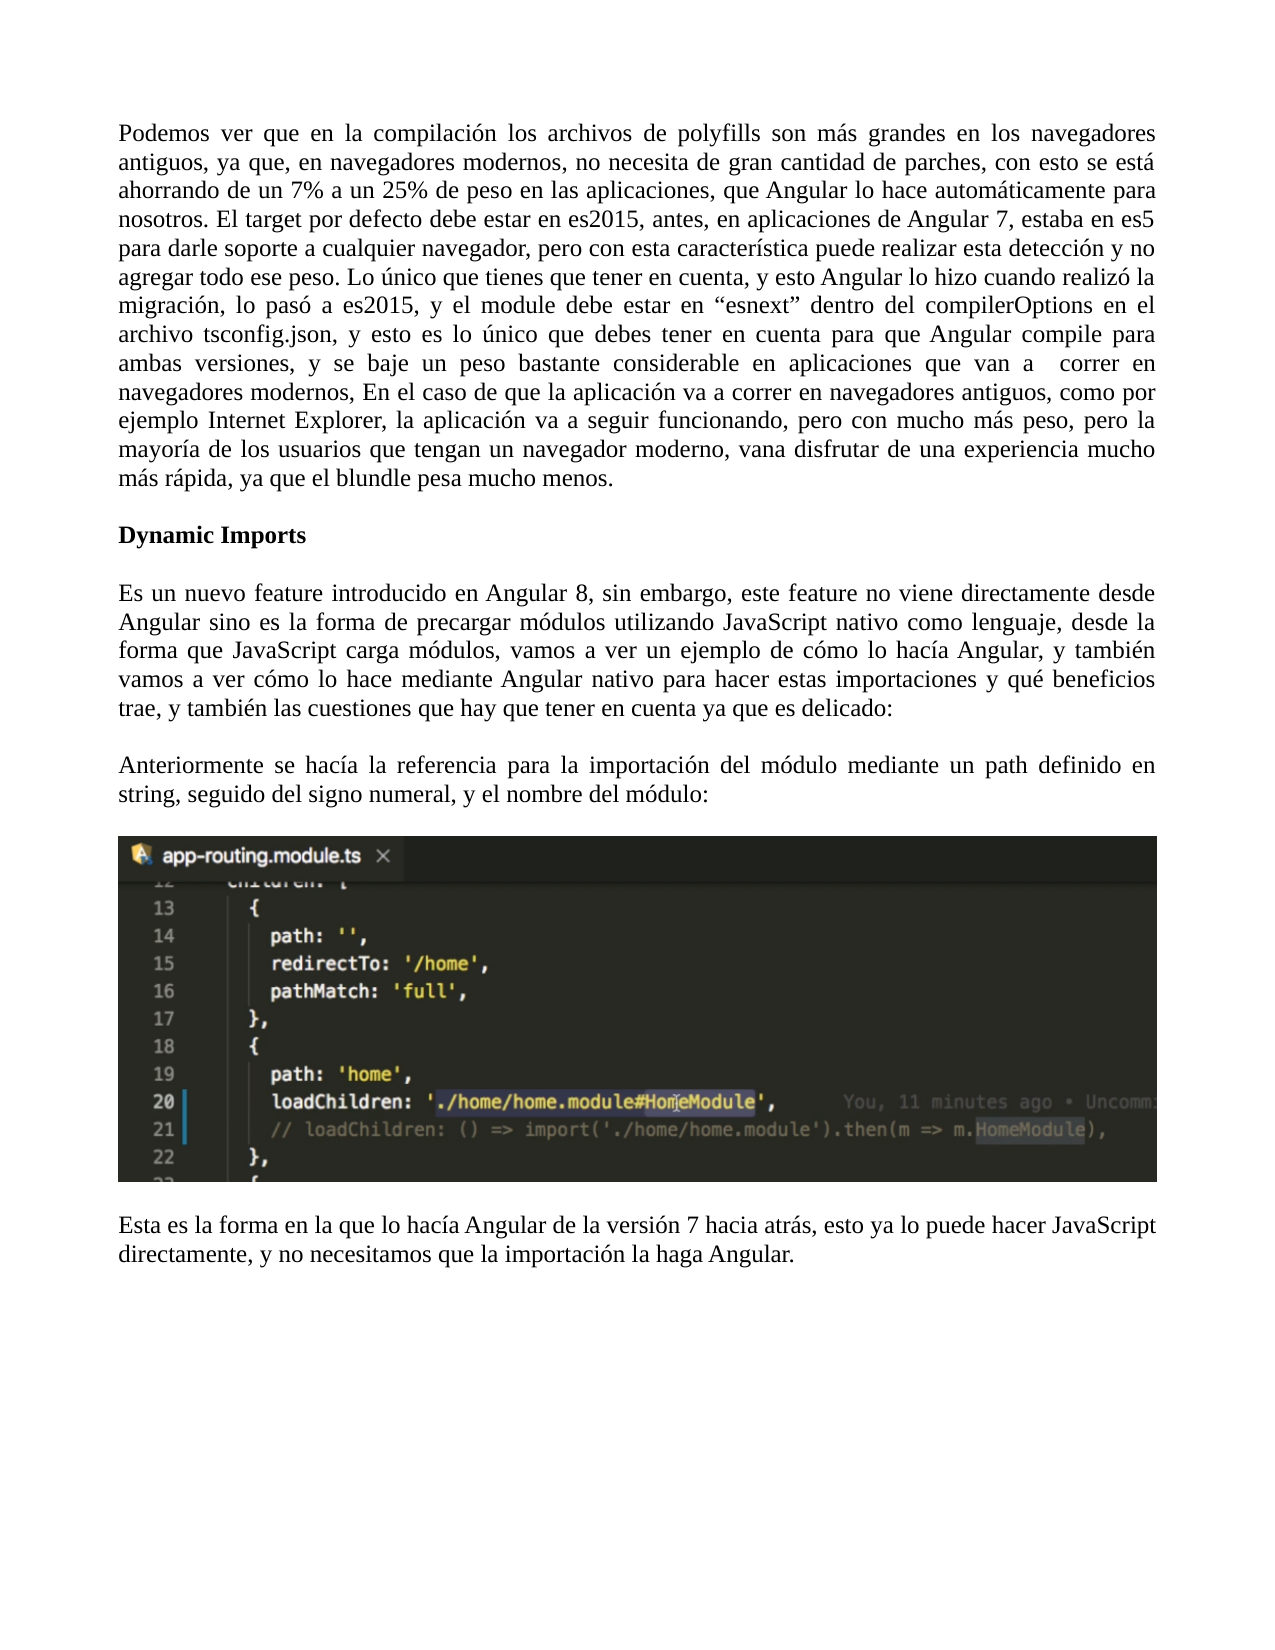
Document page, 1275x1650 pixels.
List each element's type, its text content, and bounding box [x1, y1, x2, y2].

text Anteriormente se hacía la referencia para la importación del módulo mediante un path definido en string, seguido del signo numeral, y el nombre del módulo: [118, 751, 1157, 808]
text Esta es la forma en la que lo hacía Angular de la versión 7 hacia atrás, esto ya lo puede hacer JavaScript directamente, y no necesitamos que la importación la haga Angular. [118, 1210, 1157, 1268]
text Podemos ver que en la compilación los archivos de polyfills son más grandes en los navegadores antiguos, ya que, en navegadores modernos, no necesita de gran cantidad de parches, con esto se está ahorrando de un 7% a un 25% de peso en las aplicaciones, que Angular lo hace automáticamente para nosotros. El target por defecto debe estar en es2015, antes, en aplicaciones de Angular 7, estaba en es5 para darle soporte a cualquier navegador, pero con esta característica puede realizar esta detección y no agregar todo ese peso. Lo único que tienes que tener en cuenta, y esto Angular lo hizo cuando realizó la migración, lo pasó a es2015, y el module debe estar en “esnext” dentro del compilerOptions en el archivo tsconfig.json, y esto es lo único que debes tener en cuenta para que Angular compile para ambas versiones, y se baje un peso bastante considerable en aplicaciones que van a correr en navegadores modernos, En el caso de que la aplicación va a correr en navegadores antiguos, como por ejemplo Internet Explorer, la aplicación va a seguir funcionando, pero con mucho más peso, pero la mayoría de los usuarios que tengan un navegador moderno, vana disfrutar de una experiencia mucho más rápida, ya que el blundle pesa mucho menos. [118, 118, 1157, 492]
text Es un nuevo feature introducido en Angular 8, sin embargo, este feature no viene directamente desde Angular sino es la forma de precargar módulos utilizando JavaScript nativo como lenguaje, desde la forma que JavaScript carga módulos, vamos a ver un ejemplo de cómo lo hacía Angular, y también vamos a ver cómo lo hace mediante Angular nativo para hacer estas importaciones y qué beneficios trae, y también las cuestiones que hay que tener en cuenta ya que es delicado: [118, 578, 1157, 722]
text Dynamic Imports [118, 521, 1157, 549]
